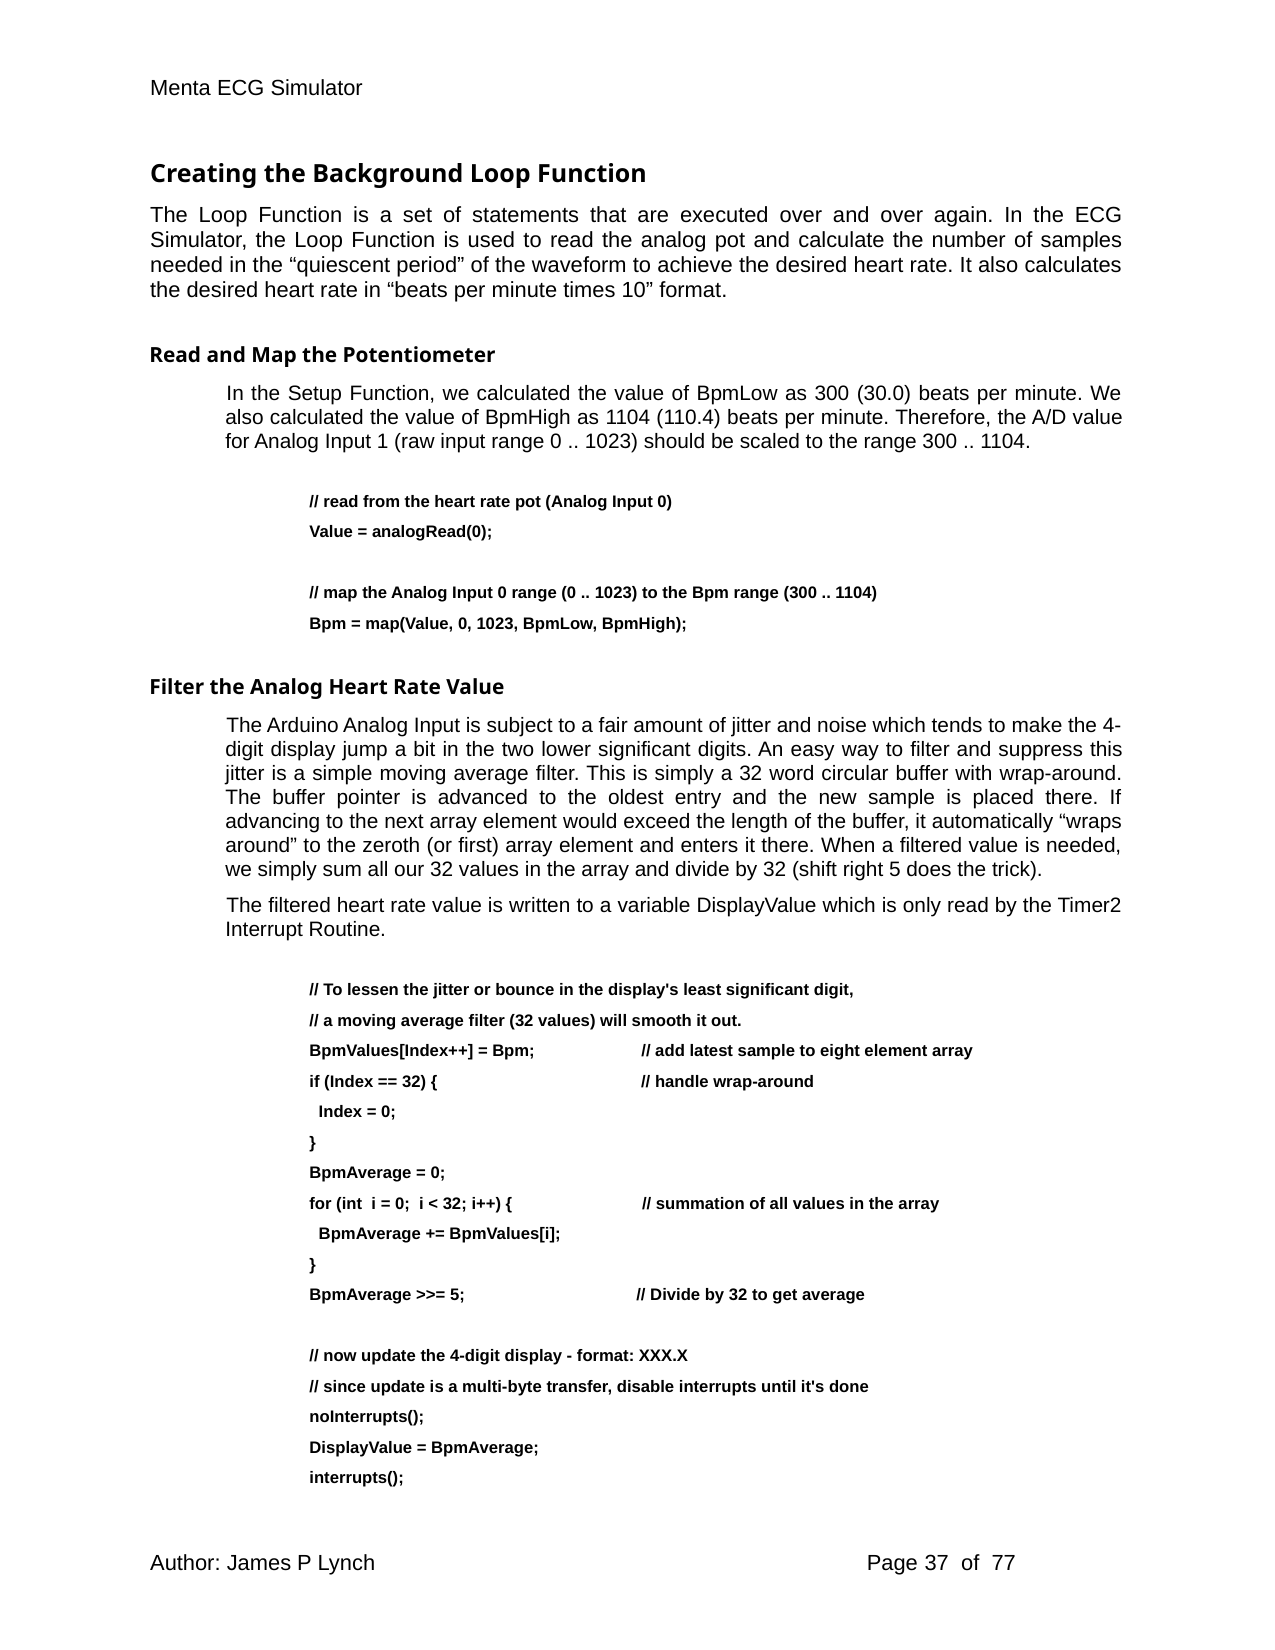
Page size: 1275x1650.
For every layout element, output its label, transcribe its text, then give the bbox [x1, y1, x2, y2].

text interrupts(); [300, 1469, 1124, 1487]
text BpmValues[Index++] = Bpm; // add latest sample to eight element array [300, 1042, 1124, 1060]
text // read from the heart rate pot (Analog Input 0) [300, 493, 1124, 511]
text The Loop Function is a set of statements that are executed over and over again. In the ECG Simulator, the Loop Function is used to read the analog pot and calculate the number of samples needed in the “quiescent period” of the waveform to achieve the desired heart rate. It also calculates the desired heart rate in “beats per minute times 10” format. [150, 202, 1124, 303]
text // now update the 4-digit display - format: XXX.X [300, 1347, 1124, 1365]
text // map the Analog Input 0 range (0 .. 1023) to the Bpm range (300 .. 1104) [300, 584, 1124, 602]
text BpmAverage >>= 5; // Divide by 32 to get average [300, 1286, 1124, 1304]
text Index = 0; [300, 1103, 1124, 1121]
text // To lessen the jitter or bounce in the display's least significant digit, [300, 981, 1124, 999]
text for (int i = 0; i < 32; i++) { // summation of all values in the array [300, 1195, 1124, 1213]
text The Arduino Analog Input is subject to a fair amount of jitter and noise which tends to make the 4-digit display jump a bit in the two lower significant digits. An easy way to filter and suppress this jitter is a simple moving average filter. This is simply a 32 word circular buffer with wrap-around. The buffer pointer is advanced to the oldest entry and the new sample is placed there. If advancing to the next array element would exceed the length of the buffer, it automatically “wraps around” to the zeroth (or first) array element and enters it there. When a filtered value is needed, we simply sum all our 32 values in the array and divide by 32 (shift right 5 does the trick). [225, 713, 1124, 881]
text } [300, 1134, 1124, 1152]
subtitle Filter the Analog Heart Rate Value [149, 671, 1124, 701]
subtitle Read and Map the Potentiometer [149, 340, 1124, 368]
text The filtered heart rate value is written to a variable DisplayValue which is only read by the Timer2 Interrupt Routine. [225, 893, 1124, 941]
text Bpm = map(Value, 0, 1023, BpmLow, BpmHigh); [300, 615, 1124, 633]
text In the Setup Function, we calculated the value of BpmLow as 300 (30.0) beats per minute. We also calculated the value of BpmHigh as 1104 (110.4) beats per minute. Therefore, the A/D value for Analog Input 1 (raw input range 0 .. 1023) should be scaled to the range 300 .. 1104. [225, 381, 1124, 453]
text BpmAverage += BpmValues[i]; [300, 1225, 1124, 1243]
text } [300, 1256, 1124, 1274]
text // a moving average filter (32 values) will smooth it out. [300, 1012, 1124, 1030]
text BpmAverage = 0; [300, 1164, 1124, 1182]
subtitle Creating the Background Loop Function [150, 155, 1124, 189]
text noInterrupts(); [300, 1408, 1124, 1426]
text DisplayValue = BpmAverage; [300, 1439, 1124, 1457]
text Value = analogRead(0); [300, 523, 1124, 541]
text if (Index == 32) { // handle wrap-around [300, 1073, 1124, 1091]
text // since update is a multi-byte transfer, disable interrupts until it's done [300, 1378, 1124, 1396]
